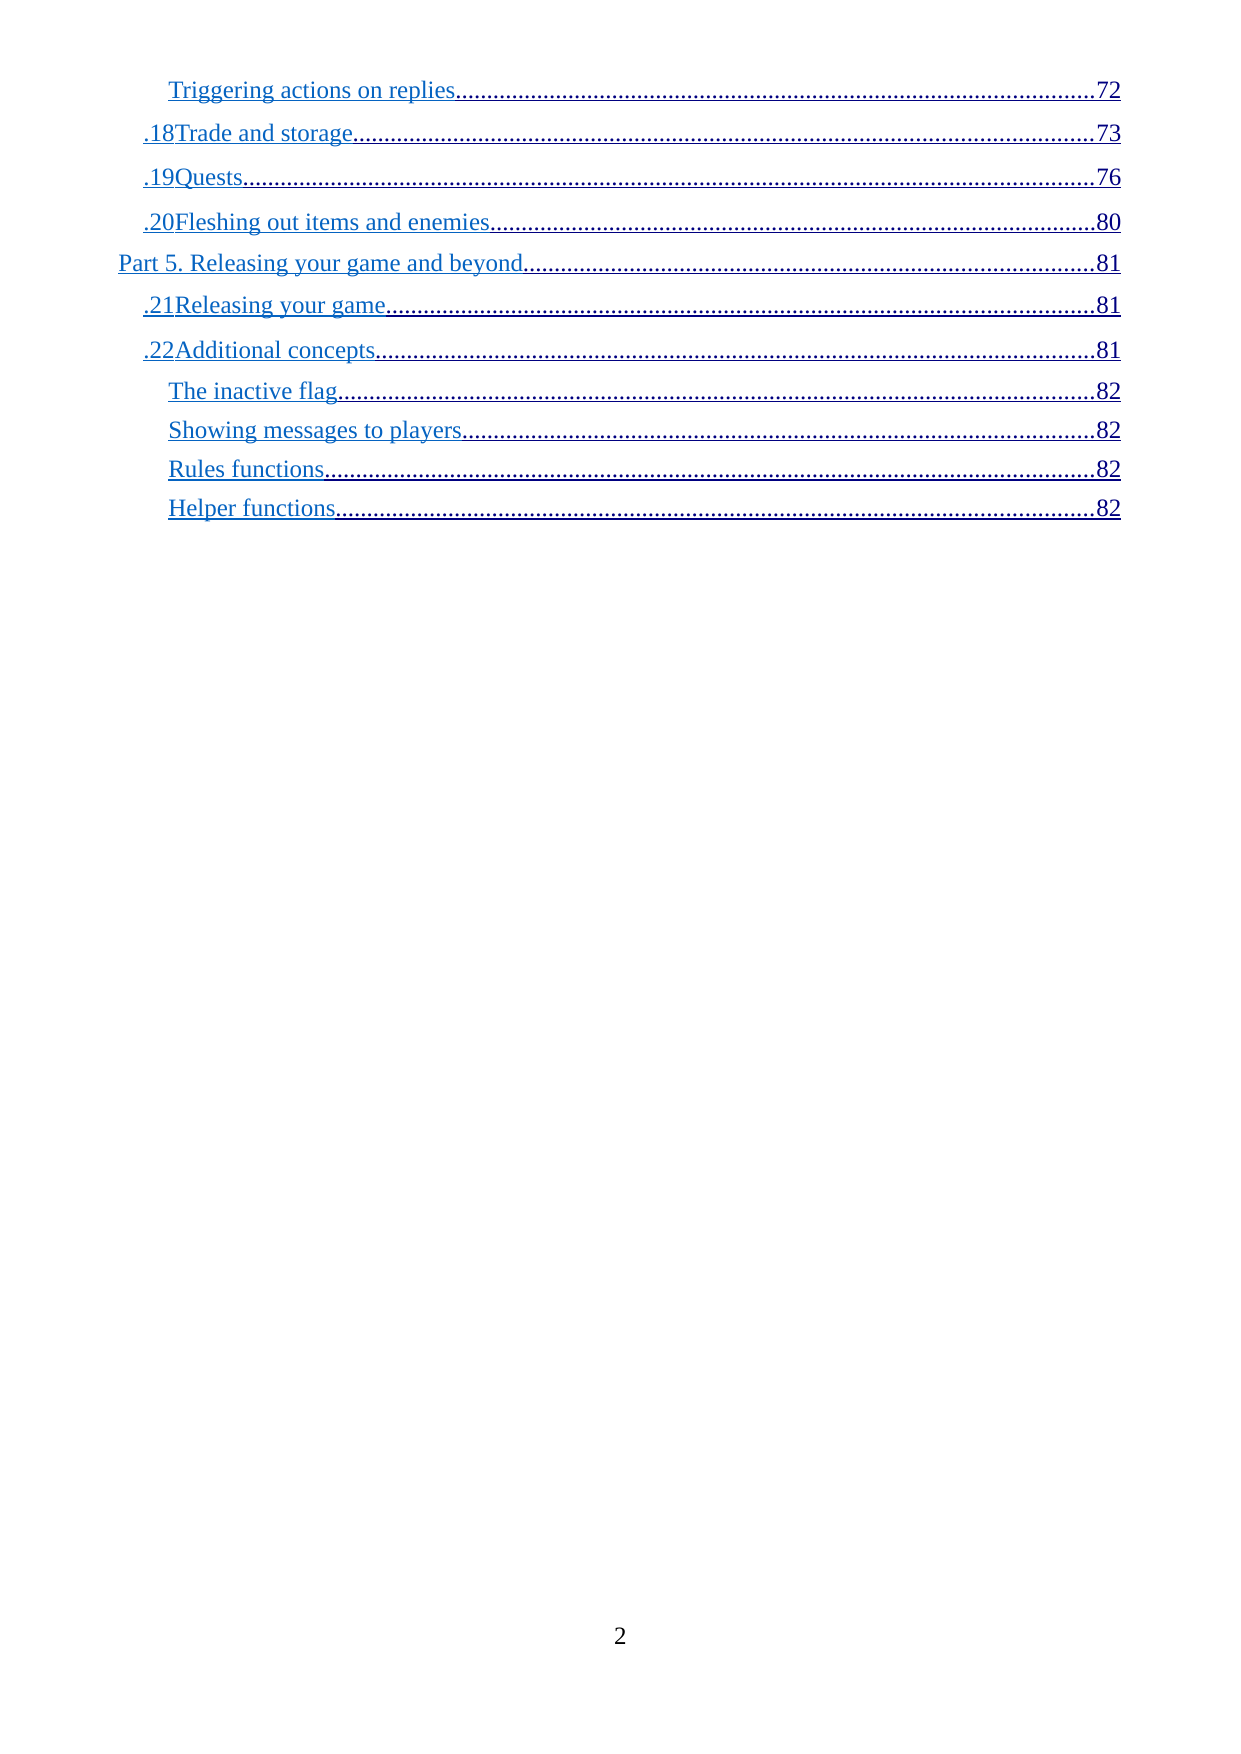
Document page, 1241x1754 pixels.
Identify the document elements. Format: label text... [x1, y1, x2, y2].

text .21 Releasing your game 81 [143, 287, 1122, 321]
text Helper functions 82 [168, 493, 1122, 522]
text .18 Trade and storage 73 [143, 114, 1122, 148]
text Showing messages to players 82 [168, 415, 1122, 444]
text .19 Quests 76 [143, 159, 1122, 193]
text .20 Fleshing out items and enemies 80 [143, 203, 1122, 237]
text Triggering actions on replies 72 [168, 75, 1122, 104]
text .22 Additional concepts 81 [143, 331, 1122, 365]
text Part 5. Releasing your game and beyond 81 [118, 248, 1122, 276]
text Rules functions 82 [168, 454, 1122, 483]
text The inactive flag 82 [168, 376, 1122, 404]
